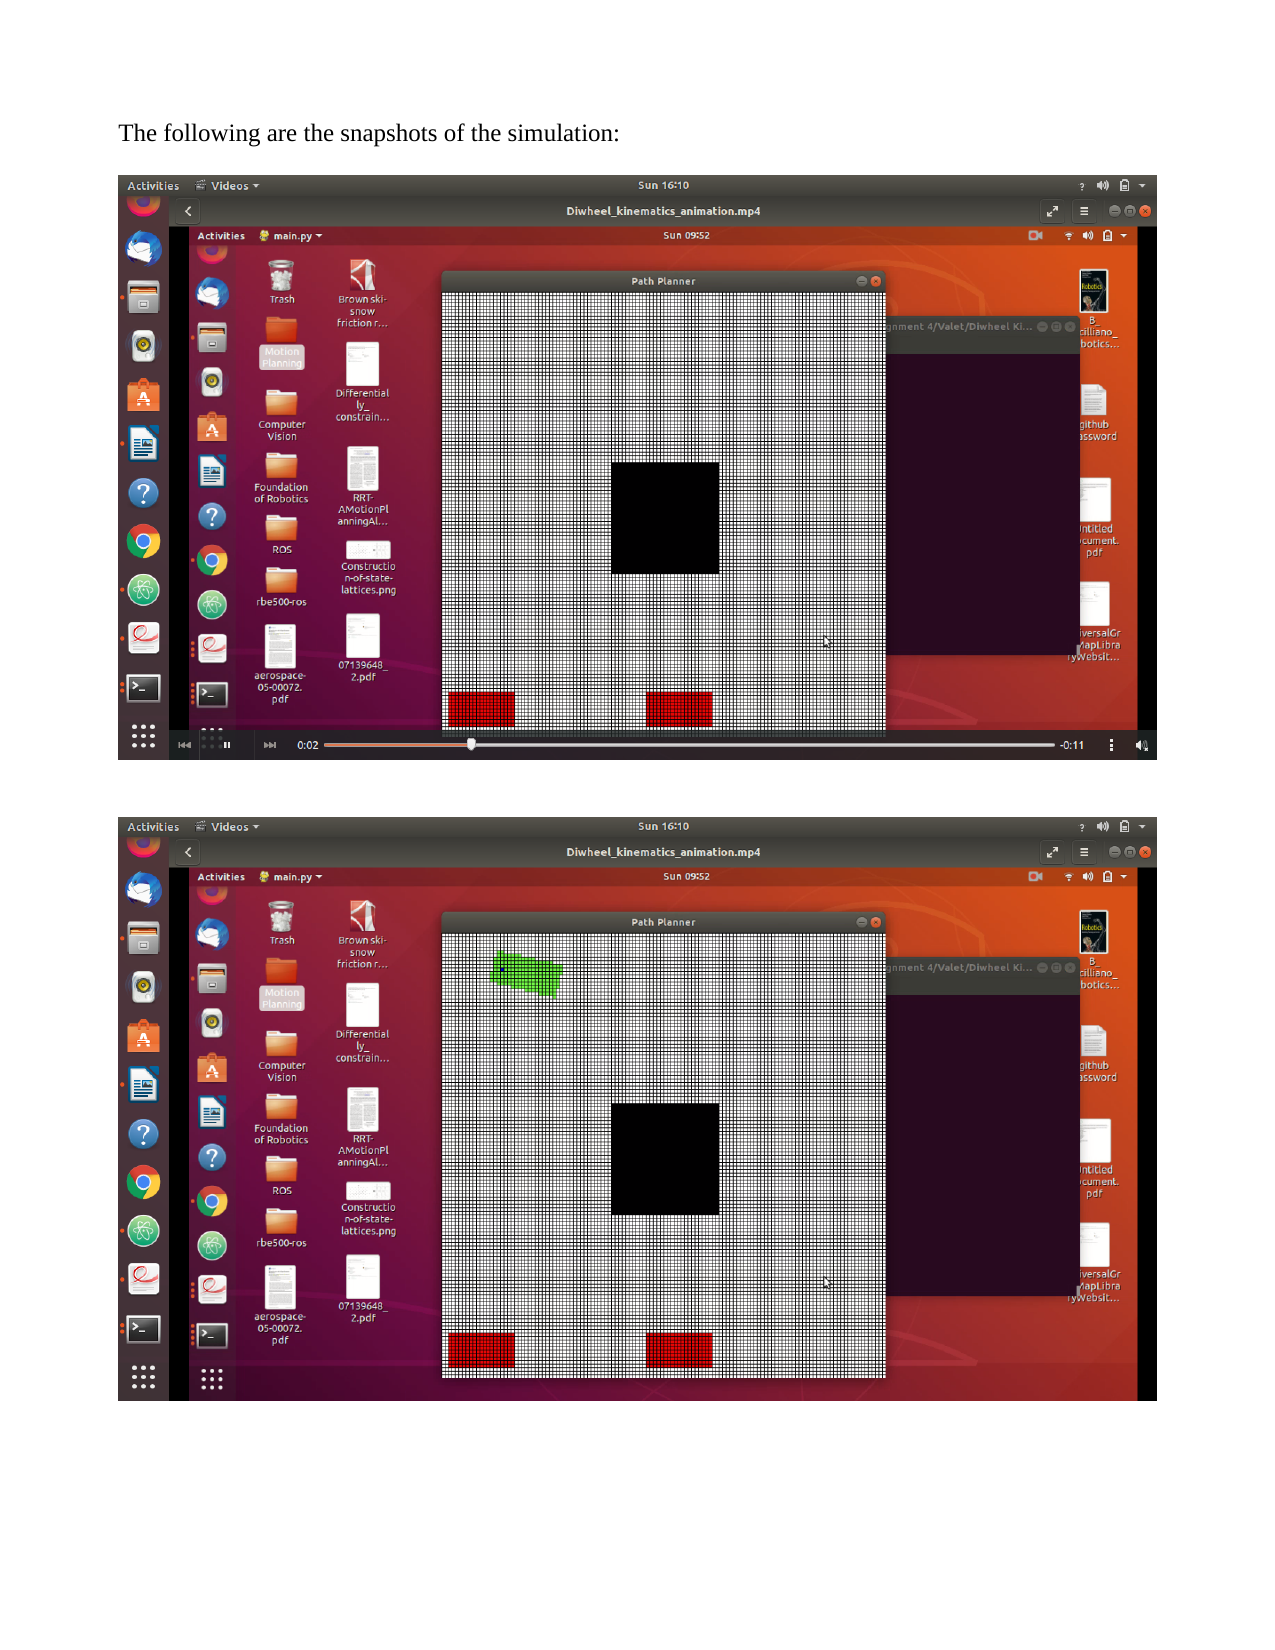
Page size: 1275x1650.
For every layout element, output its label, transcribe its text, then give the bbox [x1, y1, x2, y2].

picture [118, 817, 1157, 1401]
text The following are the snapshots of the simulation: [118, 118, 1157, 147]
picture [118, 175, 1157, 760]
